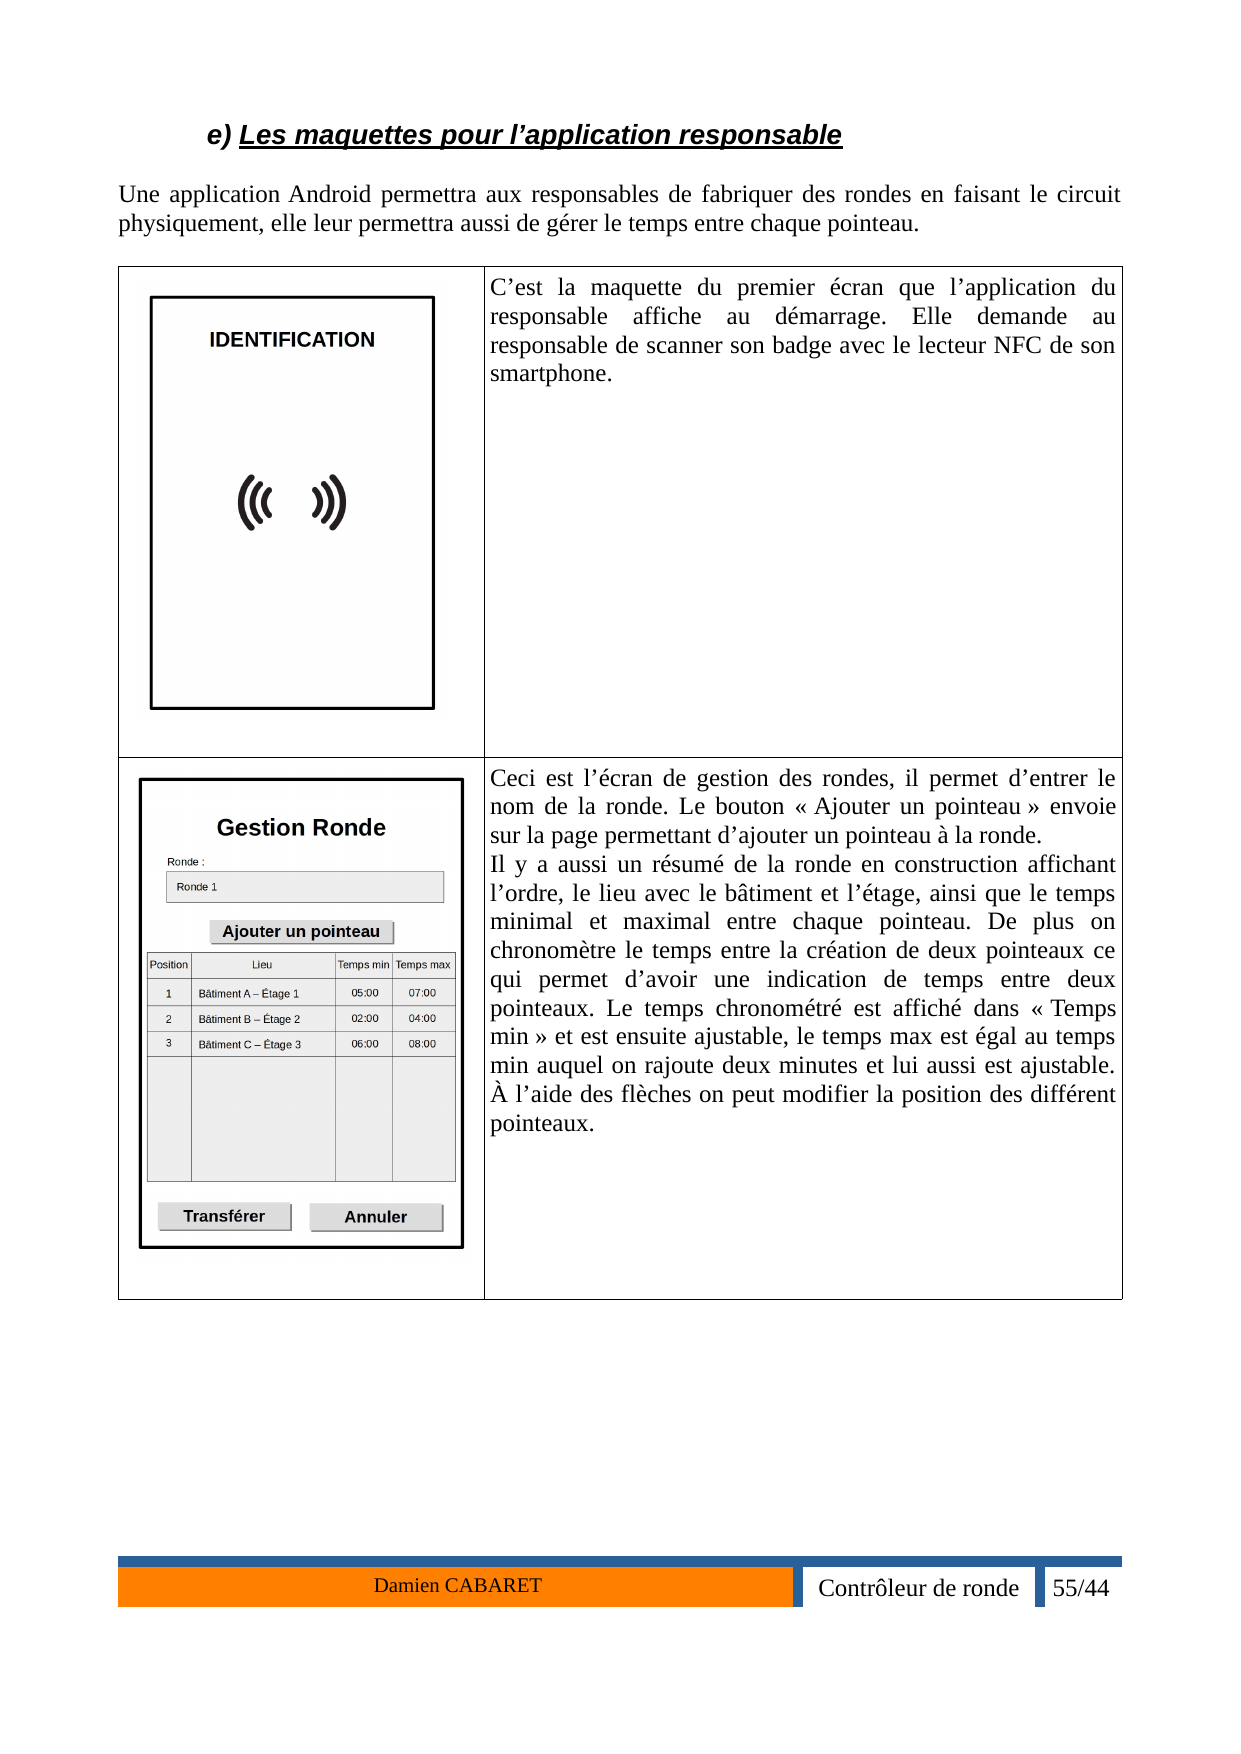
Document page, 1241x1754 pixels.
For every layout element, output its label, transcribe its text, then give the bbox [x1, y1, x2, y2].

table_cell [119, 758, 484, 1298]
table_cell Ceci est l’écran de gestion des rondes, il permet d’entrer le nom de la ronde. Le bouton « Ajouter un pointeau » envoie sur la page permettant d’ajouter un pointeau à la ronde. Il y a aussi un résumé de la ronde en construction affichant l’ordre, le lieu avec le bâtiment et l’étage, ainsi que le temps minimal et maximal entre chaque pointeau. De plus on chronomètre le temps entre la création de deux pointeaux ce qui permet d’avoir une indication de temps entre deux pointeaux. Le temps chronométré est affiché dans « Temps min » et est ensuite ajustable, le temps max est égal au temps min auquel on rajoute deux minutes et lui aussi est ajustable. À l’aide des flèches on peut modifier la position des différent pointeaux. [485, 758, 1122, 1298]
table_header C’est la maquette du premier écran que l’application du responsable affiche au démarrage. Elle demande au responsable de scanner son badge avec le lecteur NFC de son smartphone. [485, 267, 1122, 757]
picture [123, 762, 479, 1264]
subtitle Les maquettes pour l’application responsable [118, 118, 1122, 150]
table_header [119, 267, 484, 757]
picture [136, 282, 448, 723]
text Une application Android permettra aux responsables de fabriquer des rondes en faisant le circuit physiquement, elle leur permettra aussi de gérer le temps entre chaque pointeau. [118, 179, 1122, 237]
